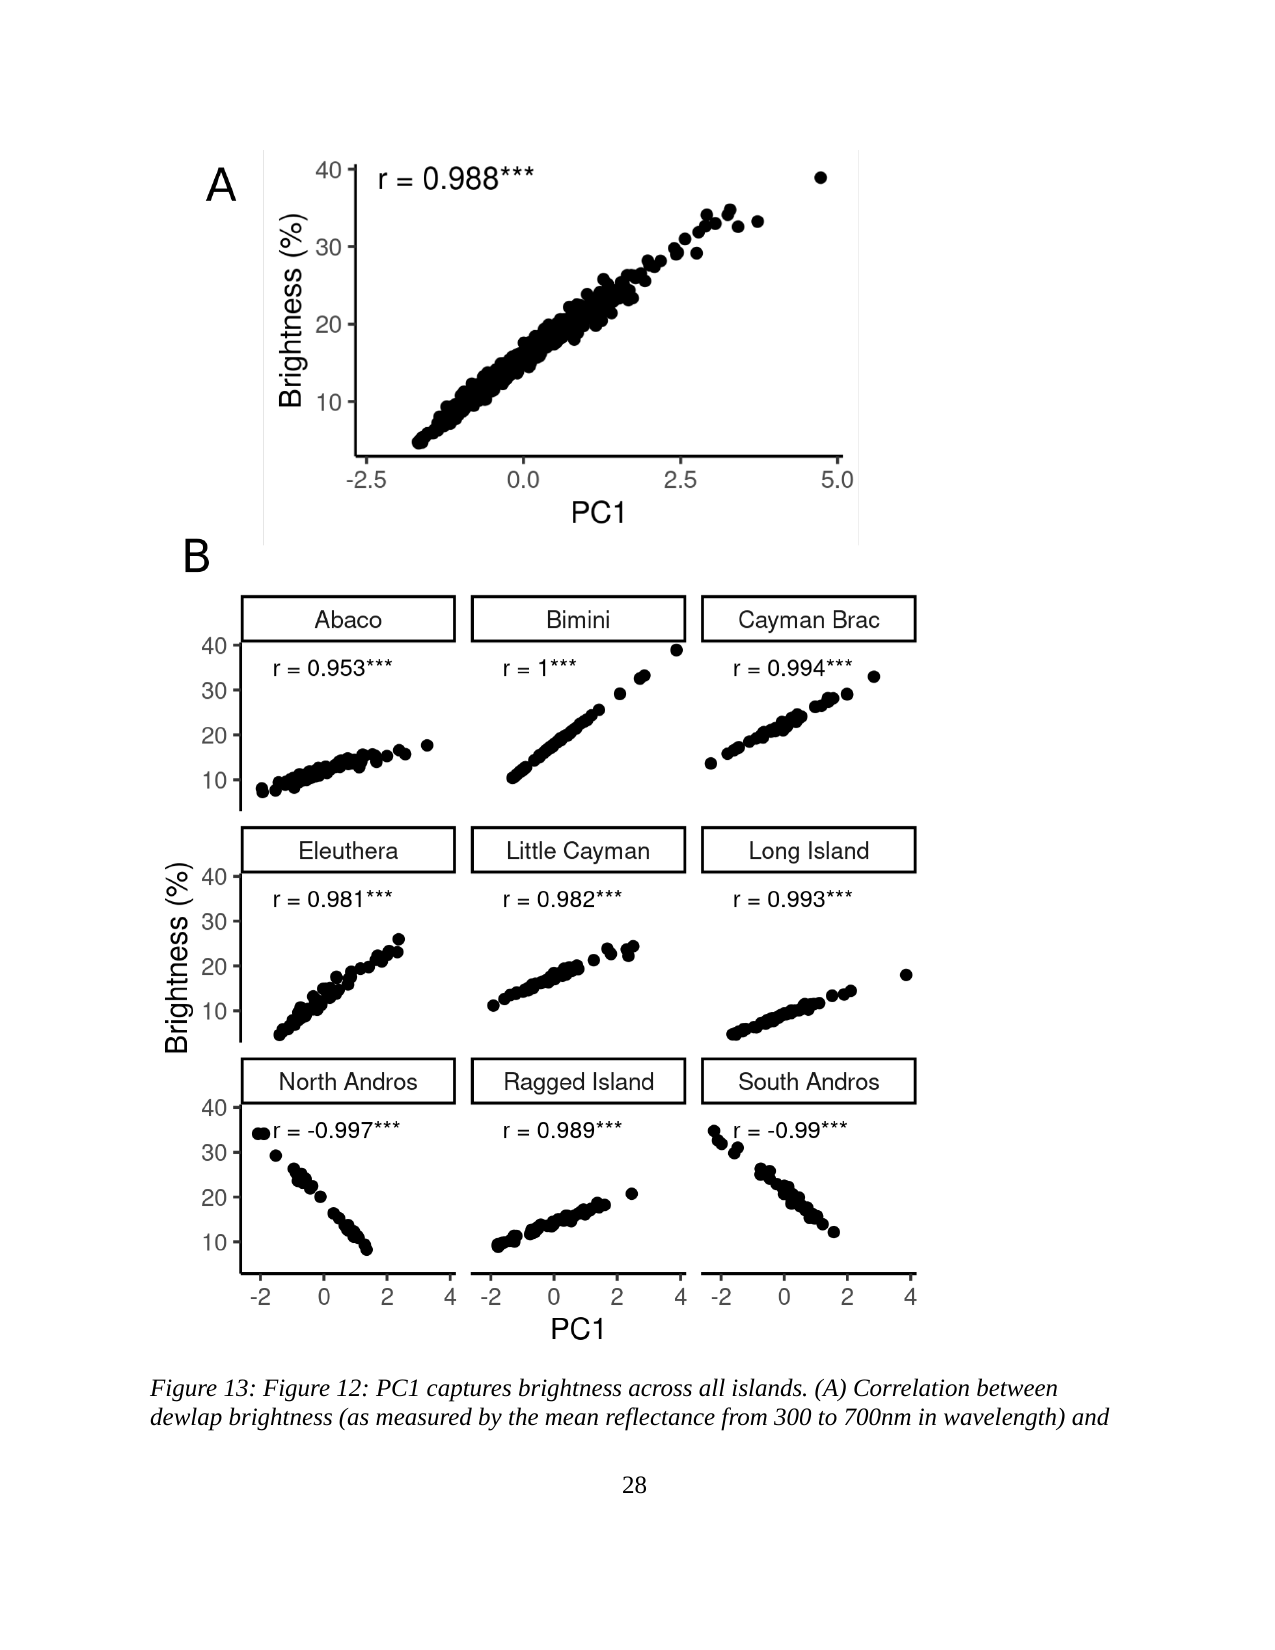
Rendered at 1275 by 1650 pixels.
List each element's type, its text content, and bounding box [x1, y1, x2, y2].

picture [150, 150, 930, 1361]
text Figure 13: Figure 12: PC1 captures brightness across all islands. (A) Correlation between dewlap brightness (as measured by the mean reflectance from 300 to 700nm in wavelength) and [150, 1373, 1125, 1430]
